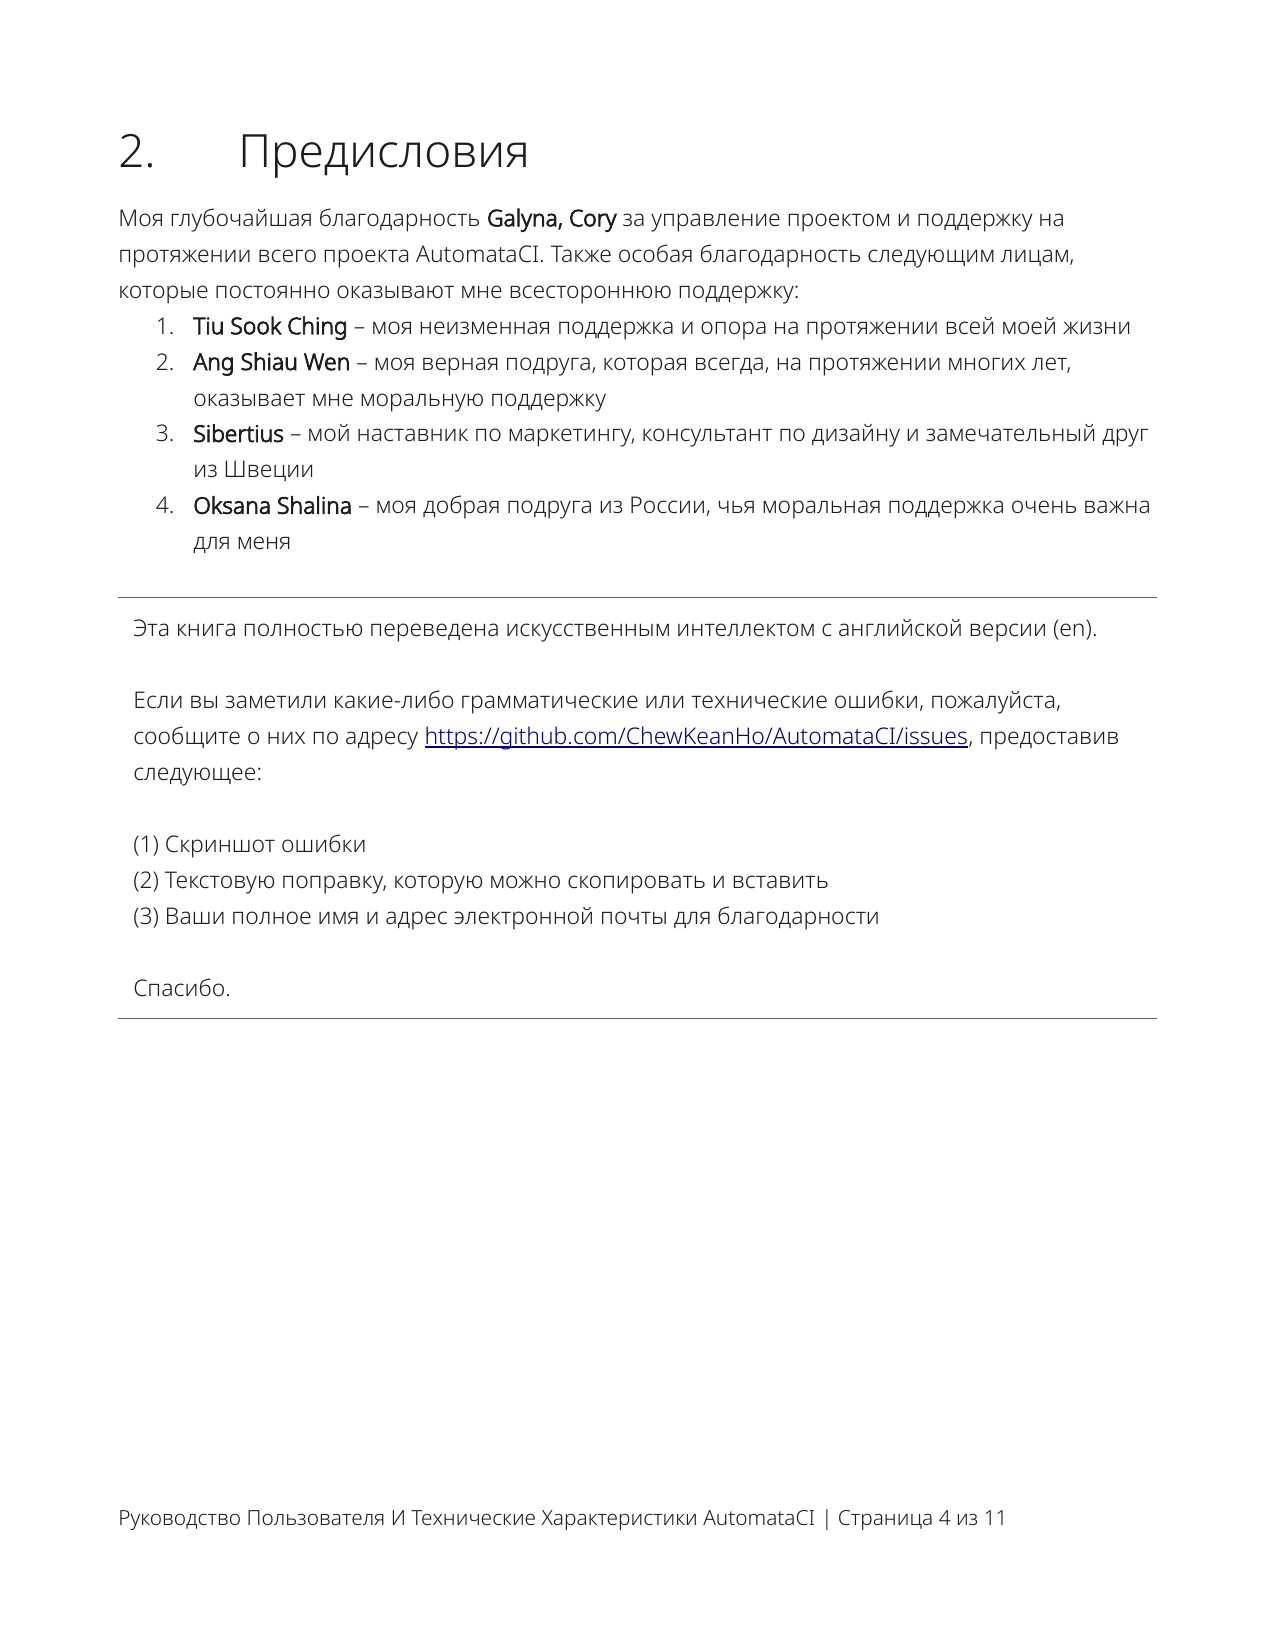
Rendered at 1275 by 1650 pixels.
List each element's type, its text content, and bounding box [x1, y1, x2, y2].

list Tiu Sook Ching – моя неизменная поддержка и опора на протяжении всей моей жизни [156, 309, 1157, 341]
text (1) Скриншот ошибки [118, 813, 1157, 849]
text Моя глубочайшая благодарность Galyna, Cory за управление проектом и поддержку на протяжении всего проекта AutomataCI. Также особая благодарность следующим лицам, которые постоянно оказывают мне всестороннюю поддержку: [118, 202, 1157, 305]
text Эта книга полностью переведена искусственным интеллектом с английской версии (en). [118, 598, 1157, 643]
list Sibertius – мой наставник по маркетингу, консультант по дизайну и замечательный друг из Швеции [156, 417, 1157, 484]
list Oksana Shalina – моя добрая подруга из России, чья моральная поддержка очень важна для меня [156, 489, 1157, 556]
text (2) Текстовую поправку, которую можно скопировать и вставить [118, 849, 1157, 884]
list Ang Shiau Wen – моя верная подруга, которая всегда, на протяжении многих лет, оказывает мне моральную поддержку [156, 346, 1157, 413]
subtitle Предисловия [118, 118, 1157, 181]
text (3) Ваши полное имя и адрес электронной почты для благодарности [118, 884, 1157, 931]
text Спасибо. [118, 956, 1157, 1018]
text Если вы заметили какие-либо грамматические или технические ошибки, пожалуйста, сообщите о них по адресу https://github.com/ChewKeanHo/AutomataCI/issues, предоставив следующее: [118, 669, 1157, 787]
